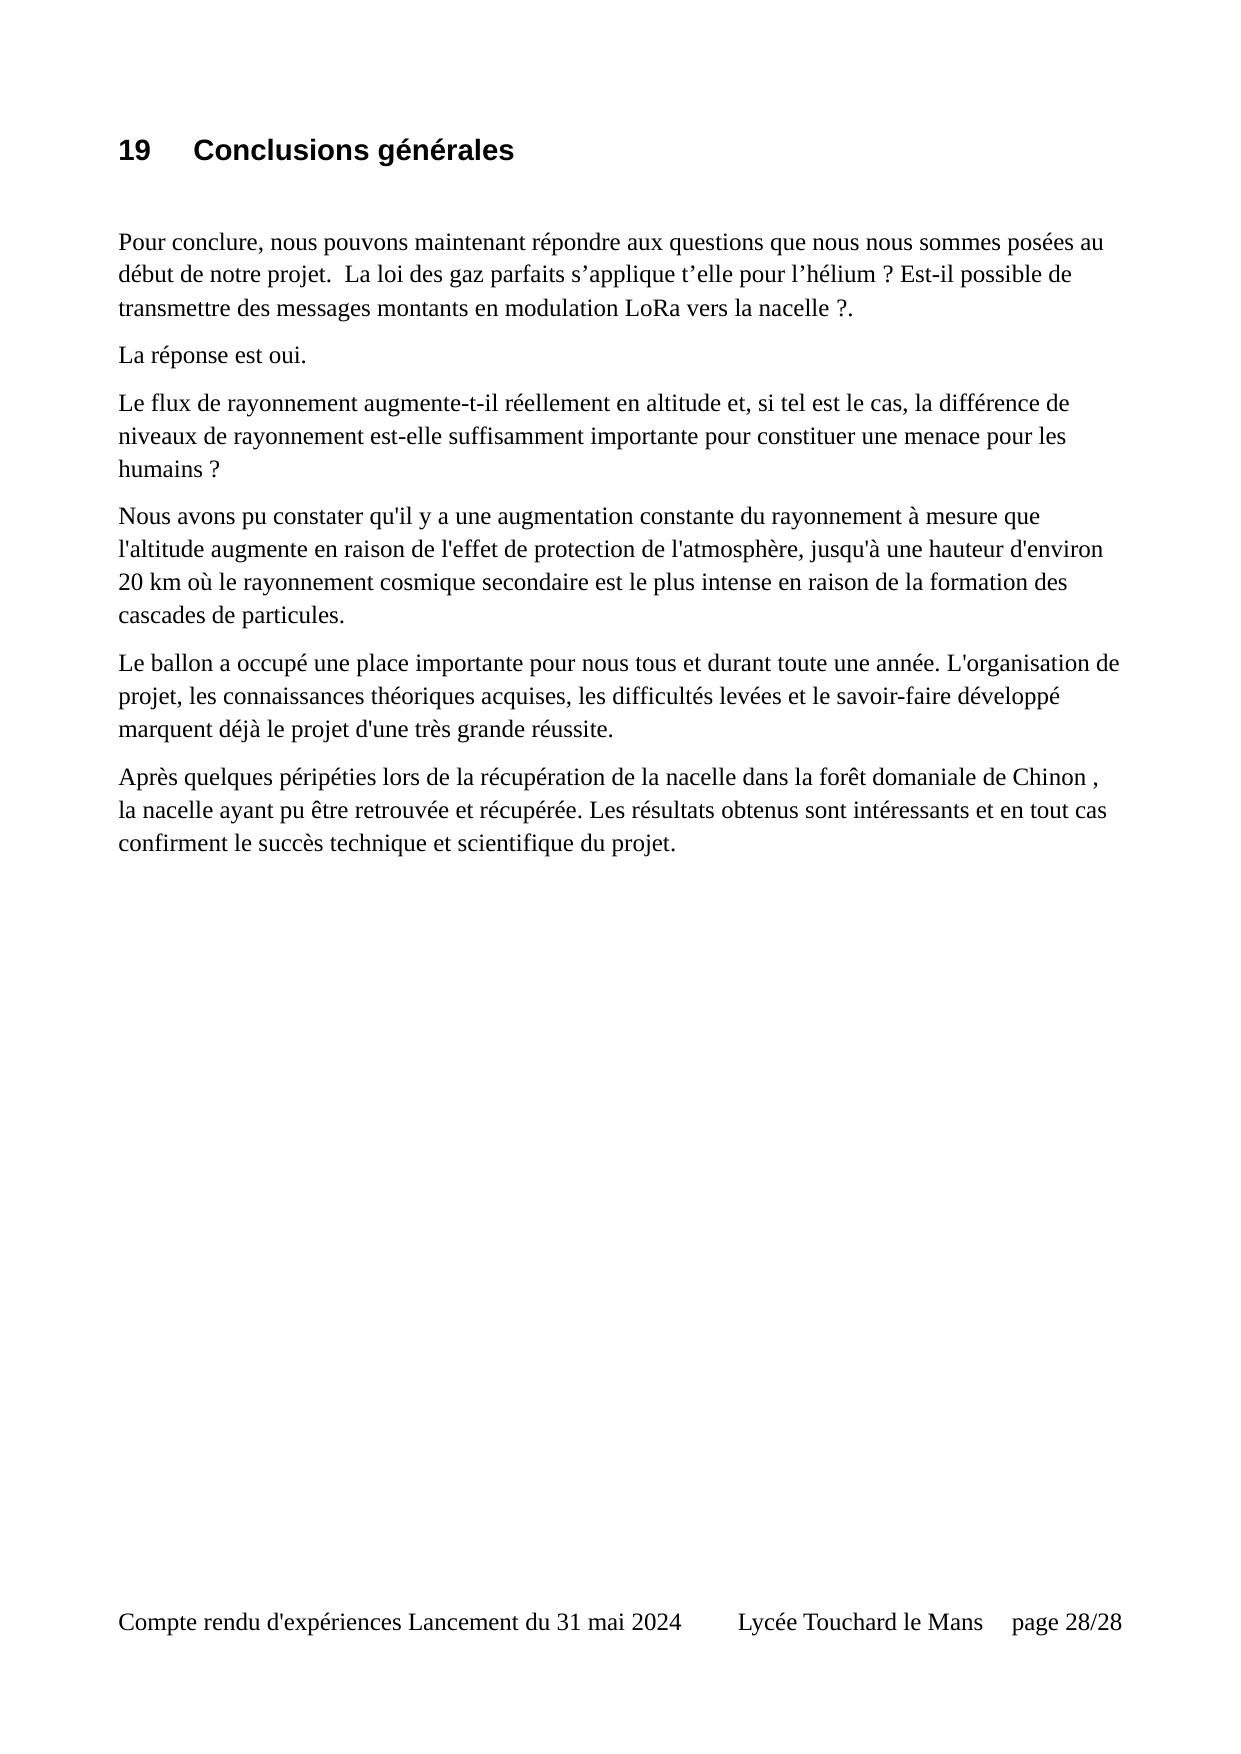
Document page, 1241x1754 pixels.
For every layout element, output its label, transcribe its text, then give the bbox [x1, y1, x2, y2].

text Après quelques péripéties lors de la récupération de la nacelle dans la forêt domaniale de Chinon , la nacelle ayant pu être retrouvée et récupérée. Les résultats obtenus sont intéressants et en tout cas confirment le succès technique et scientifique du projet. [118, 762, 1122, 857]
text Le flux de rayonnement augmente-t-il réellement en altitude et, si tel est le cas, la différence de niveaux de rayonnement est-elle suffisamment importante pour constituer une menace pour les humains ? [118, 388, 1122, 483]
text La réponse est oui. [118, 340, 1122, 369]
text Nous avons pu constater qu'il y a une augmentation constante du rayonnement à mesure que l'altitude augmente en raison de l'effet de protection de l'atmosphère, jusqu'à une hauteur d'environ 20 km où le rayonnement cosmique secondaire est le plus intense en raison de la formation des cascades de particules. [118, 501, 1122, 629]
subtitle Conclusions générales [118, 133, 1122, 166]
text Le ballon a occupé une place importante pour nous tous et durant toute une année. L'organisation de projet, les connaissances théoriques acquises, les difficultés levées et le savoir-faire développé marquent déjà le projet d'une très grande réussite. [118, 648, 1122, 743]
text Pour conclure, nous pouvons maintenant répondre aux questions que nous nous sommes posées au début de notre projet. La loi des gaz parfaits s’applique t’elle pour l’hélium ? Est-il possible de transmettre des messages montants en modulation LoRa vers la nacelle ?. [118, 227, 1122, 321]
